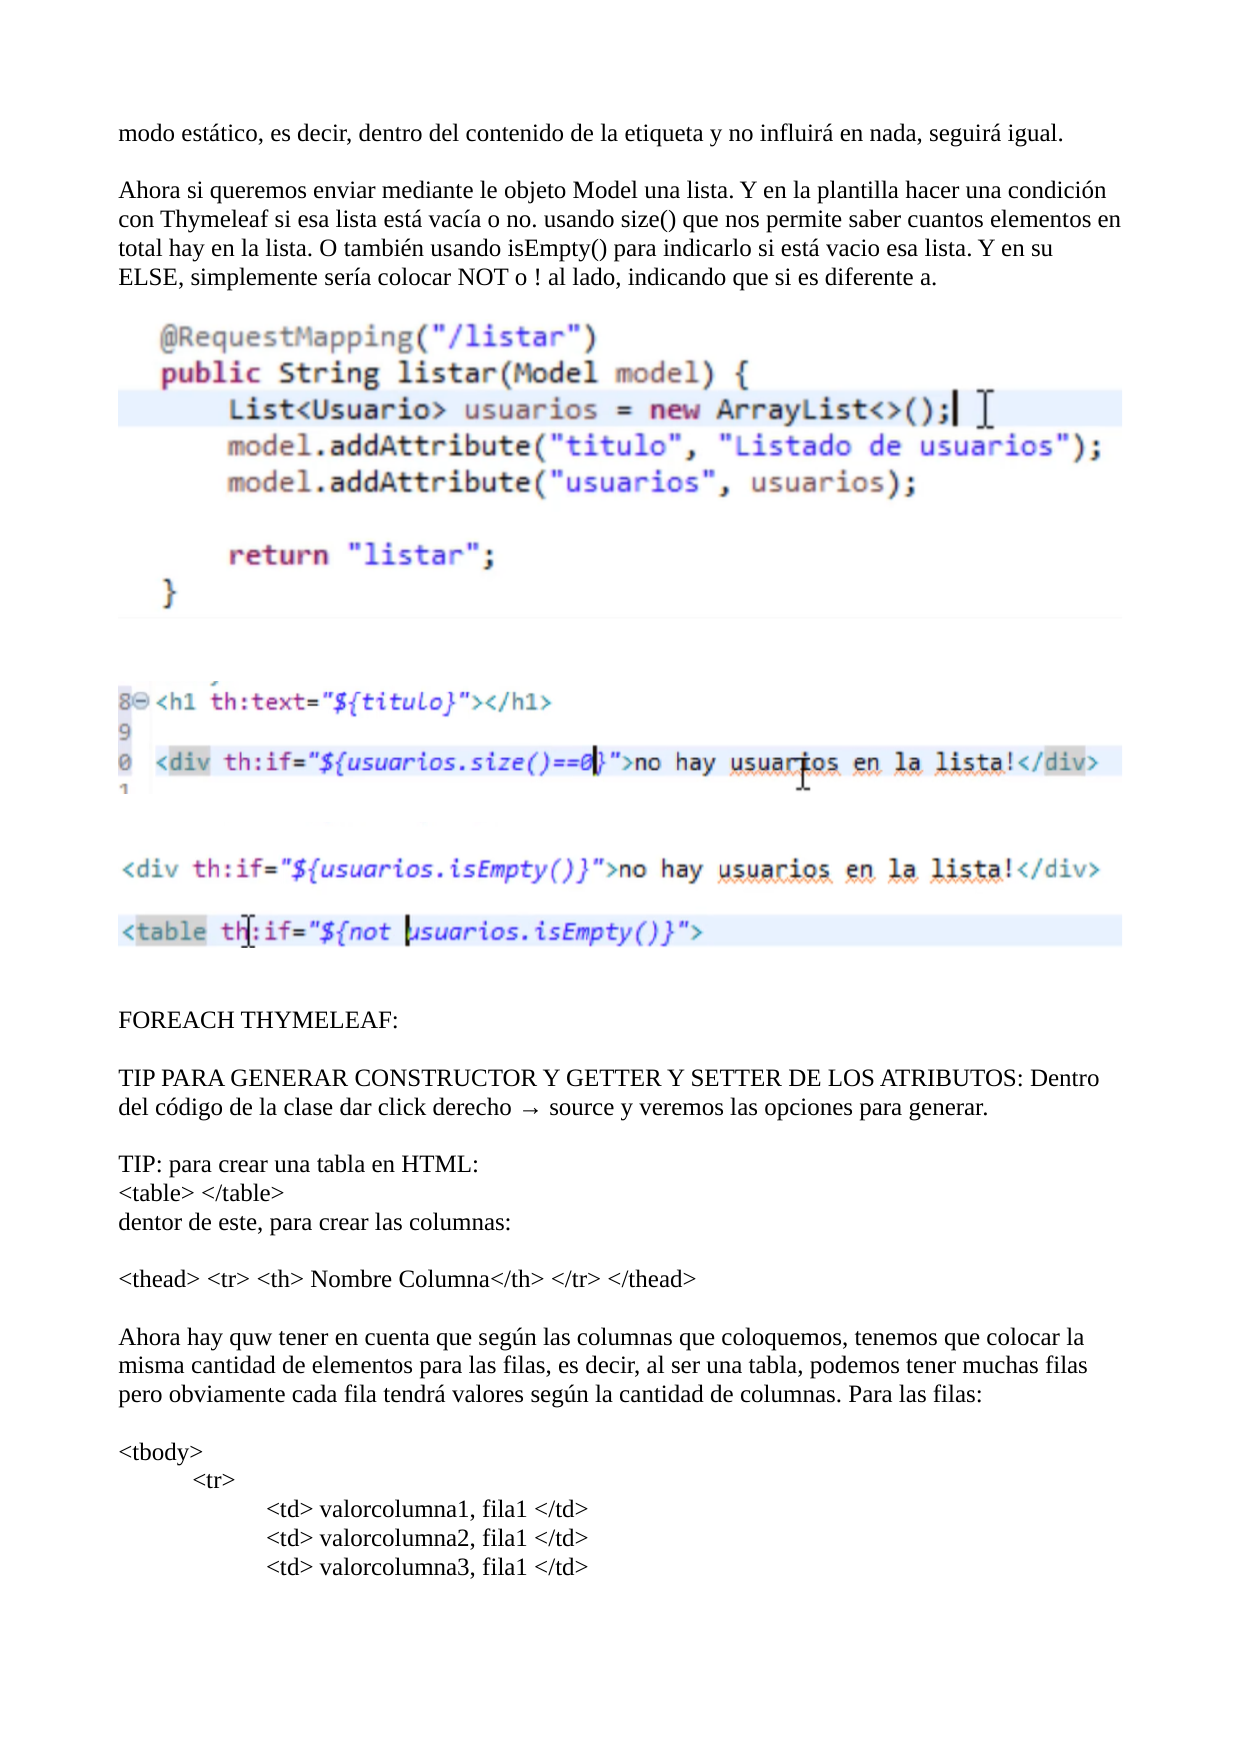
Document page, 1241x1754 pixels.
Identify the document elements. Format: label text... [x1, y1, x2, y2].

text dentor de este, para crear las columnas: [118, 1207, 1122, 1235]
text TIP PARA GENERAR CONSTRUCTOR Y GETTER Y SETTER DE LOS ATRIBUTOS: Dentro del código de la clase dar click derecho → source y veremos las opciones para generar. [118, 1063, 1122, 1120]
text <td> valorcolumna1, fila1 </td> [118, 1494, 1122, 1523]
text modo estático, es decir, dentro del contenido de la etiqueta y no influirá en nada, seguirá igual. [118, 118, 1122, 147]
text <table> </table> [118, 1178, 1122, 1207]
text Ahora hay quw tener en cuenta que según las columnas que coloquemos, tenemos que colocar la misma cantidad de elementos para las filas, es decir, al ser una tabla, podemos tener muchas filas pero obviamente cada fila tendrá valores según la cantidad de columnas. Para las filas: [118, 1322, 1122, 1408]
text TIP: para crear una tabla en HTML: [118, 1149, 1122, 1178]
text <tbody> [118, 1437, 1122, 1465]
text <td> valorcolumna2, fila1 </td> [118, 1523, 1122, 1552]
text FOREACH THYMELEAF: [118, 1005, 1122, 1034]
text Ahora si queremos enviar mediante le objeto Model una lista. Y en la plantilla hacer una condición con Thymeleaf si esa lista está vacía o no. usando size() que nos permite saber cuantos elementos en total hay en la lista. O también usando isEmpty() para indicarlo si está vacio esa lista. Y en su ELSE, simplemente sería colocar NOT o ! al lado, indicando que si es diferente a. [118, 176, 1122, 291]
text <tr> [118, 1465, 1122, 1494]
text <thead> <tr> <th> Nombre Columna</th> </tr> </thead> [118, 1264, 1122, 1293]
text <td> valorcolumna3, fila1 </td> [118, 1552, 1122, 1580]
